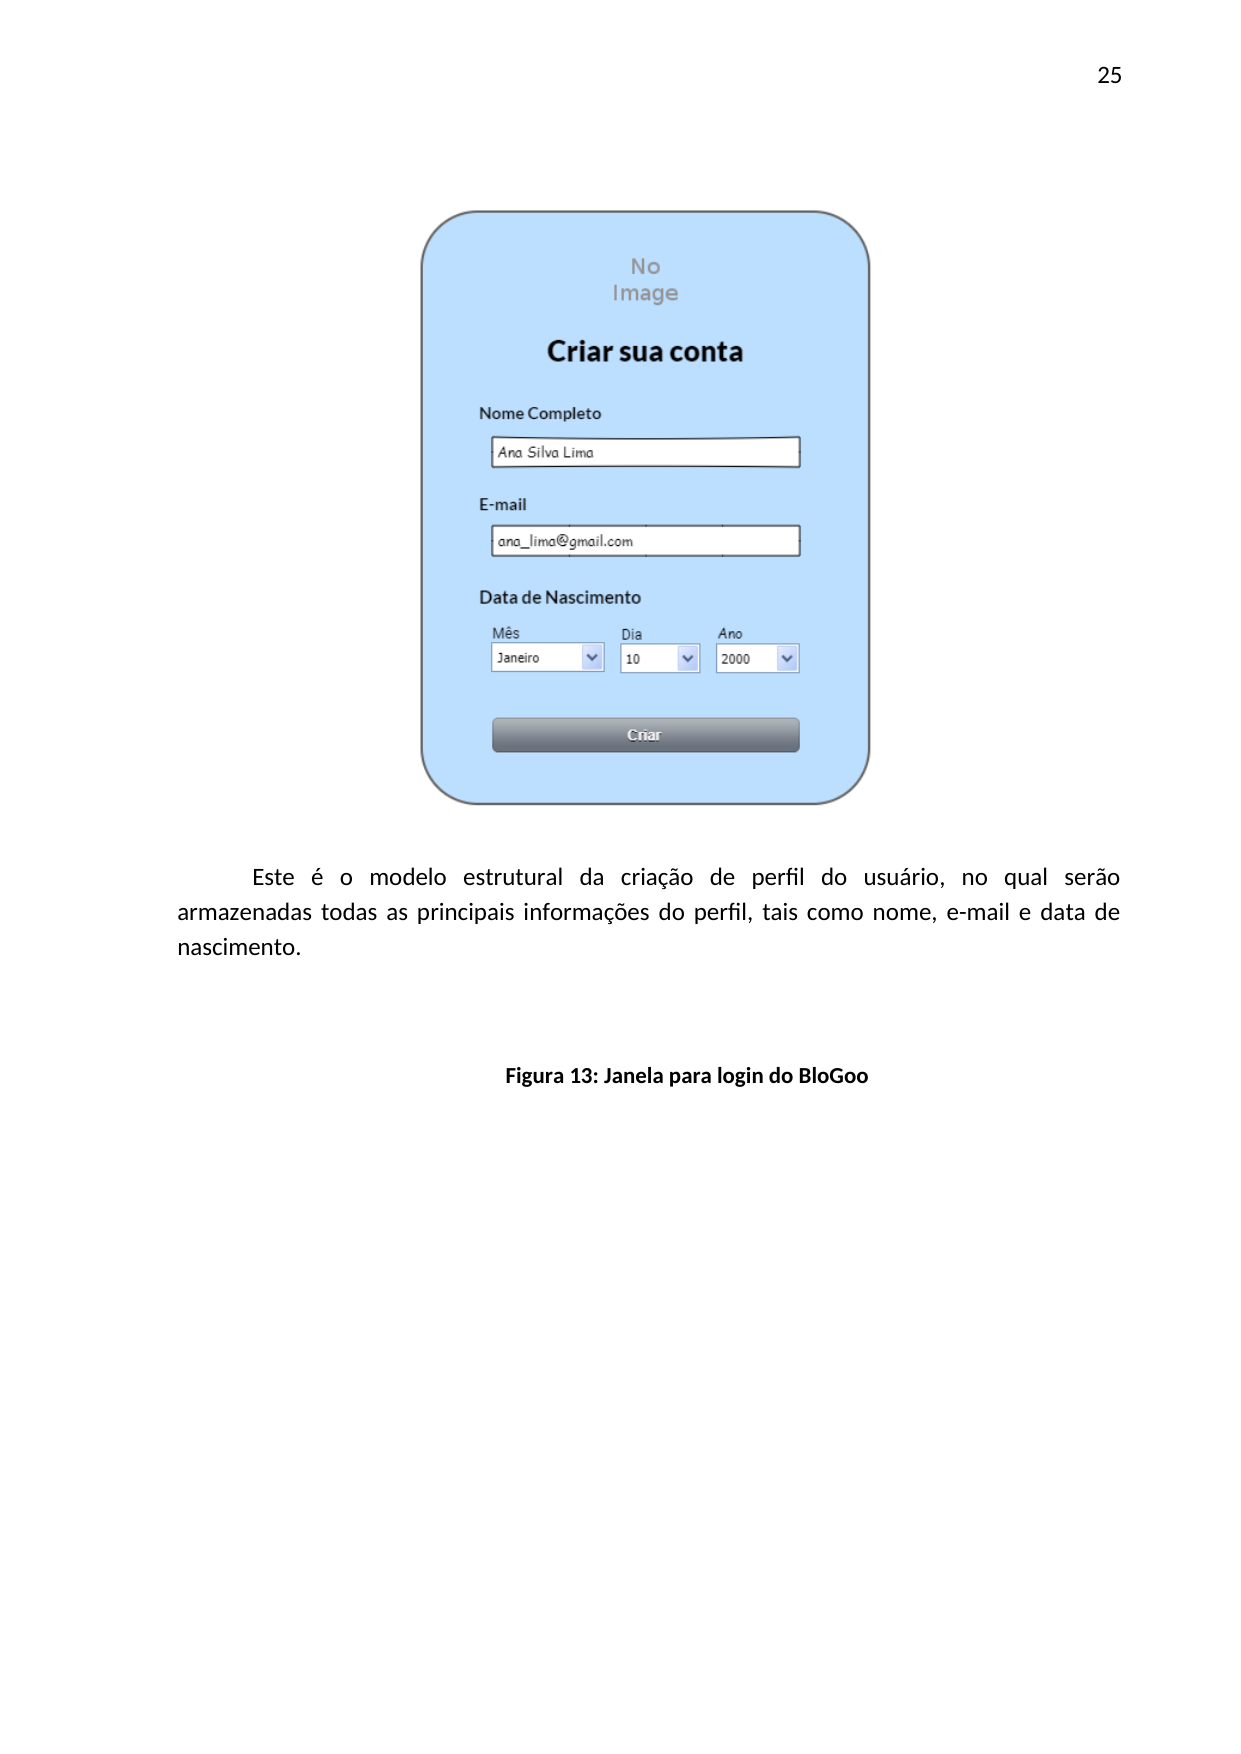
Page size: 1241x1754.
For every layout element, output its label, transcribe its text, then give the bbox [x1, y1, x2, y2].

picture [552, 198, 800, 808]
subtitle Figura 13: Janela para login do BloGoo [177, 1061, 1122, 1089]
text Este é o modelo estrutural da criação de perfil do usuário, no qual serão armazenadas todas as principais informações do perfil, tais como nome, e-mail e data de nascimento. [177, 861, 1122, 961]
